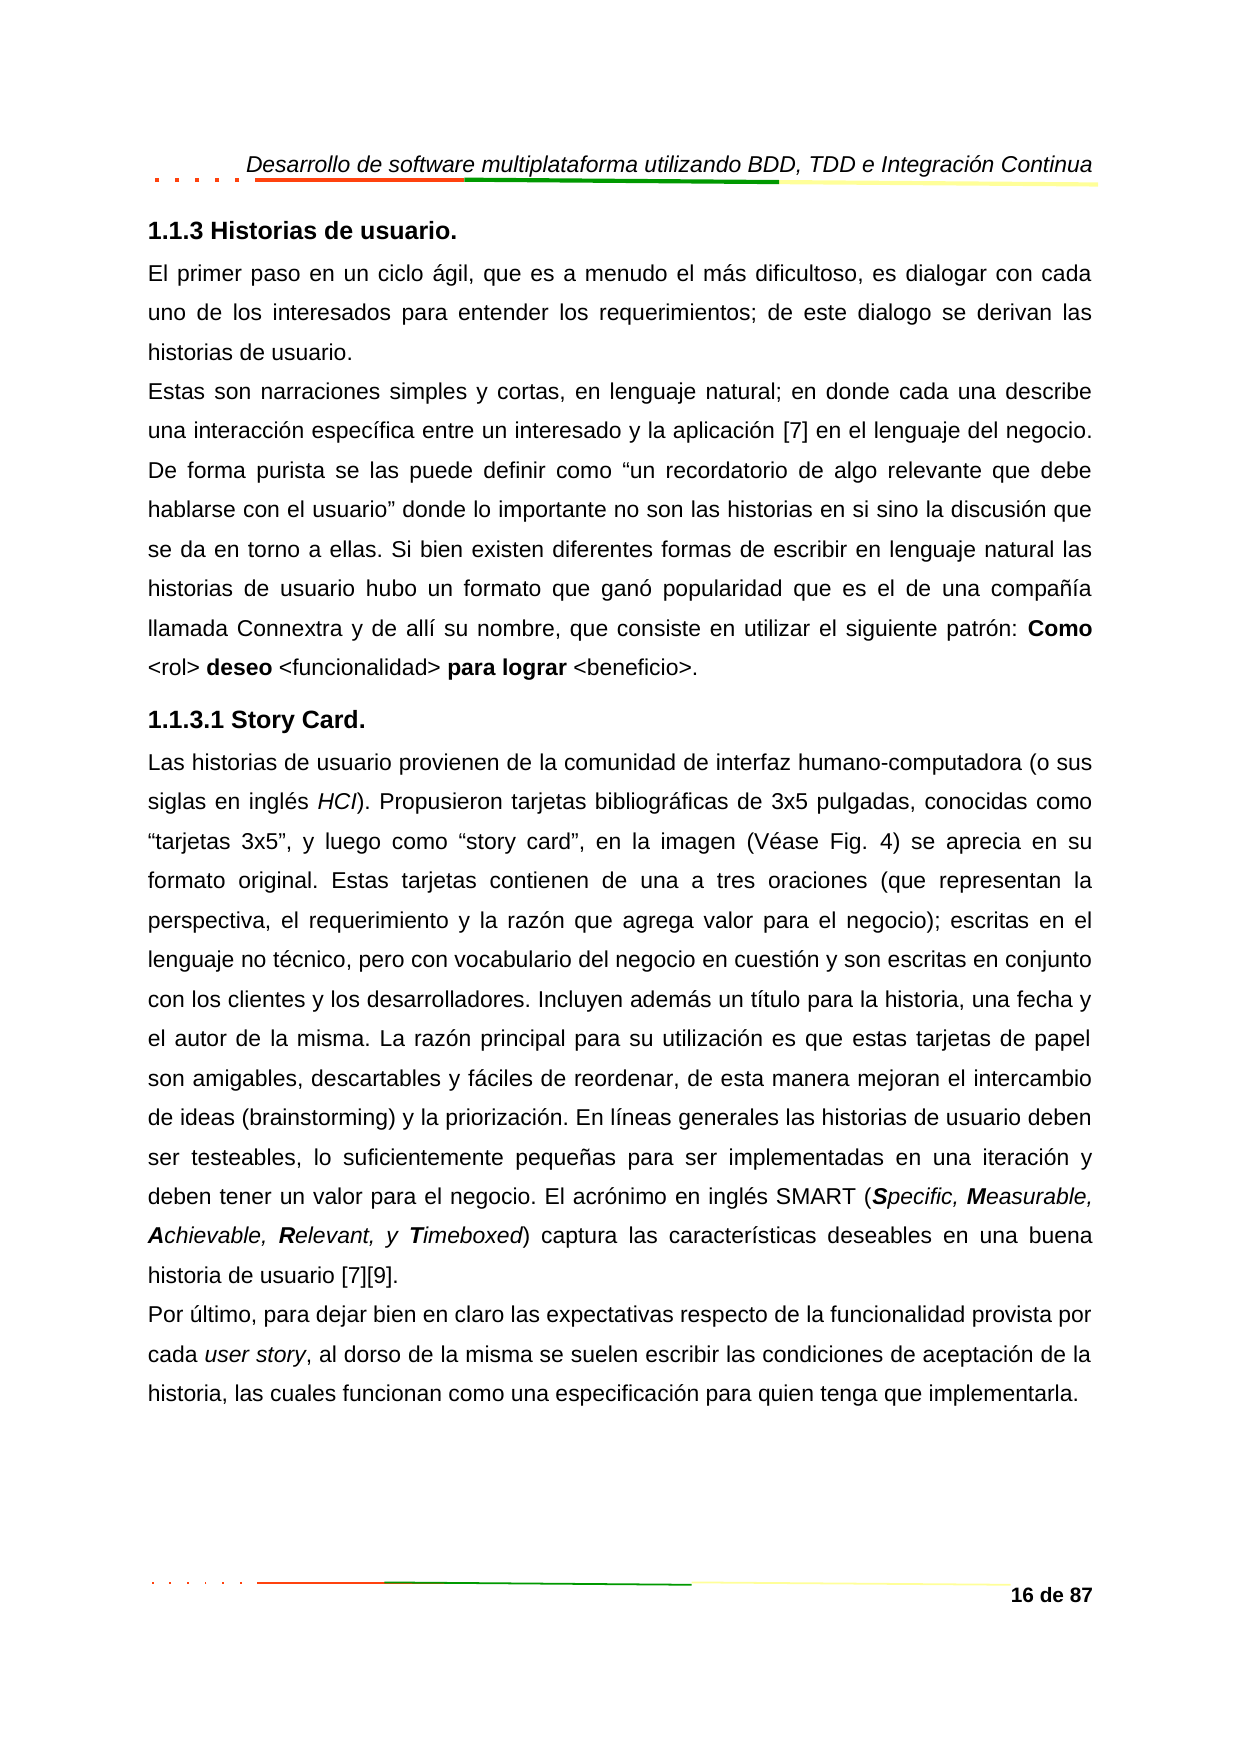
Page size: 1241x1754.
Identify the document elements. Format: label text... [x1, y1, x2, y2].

list 1.1.3 Historias de usuario. [148, 216, 1093, 245]
list El primer paso en un ciclo ágil, que es a menudo el más dificultoso, es dialogar con cada uno de los interesados para entender los requerimientos; de este dialogo se derivan las historias de usuario. [148, 259, 1093, 365]
text 1.1.3.1 Story Card. [148, 706, 1093, 734]
text Las historias de usuario provienen de la comunidad de interfaz humano-computadora (o sus siglas en inglés HCI). Propusieron tarjetas bibliográficas de 3x5 pulgadas, conocidas como “tarjetas 3x5”, y luego como “story card”, en la imagen (Véase Fig. 4) se aprecia en su formato original. Estas tarjetas contienen de una a tres oraciones (que representan la perspectiva, el requerimiento y la razón que agrega valor para el negocio); escritas en el lenguaje no técnico, pero con vocabulario del negocio en cuestión y son escritas en conjunto con los clientes y los desarrolladores. Incluyen además un título para la historia, una fecha y el autor de la misma. La razón principal para su utilización es que estas tarjetas de papel son amigables, descartables y fáciles de reordenar, de esta manera mejoran el intercambio de ideas (brainstorming) y la priorización. En líneas generales las historias de usuario deben ser testeables, lo suficientemente pequeñas para ser implementadas en una iteración y deben tener un valor para el negocio. El acrónimo en inglés SMART (Specific, Measurable, Achievable, Relevant, y Timeboxed) captura las características deseables en una buena historia de usuario [7][9]. [148, 749, 1093, 1288]
text Estas son narraciones simples y cortas, en lenguaje natural; en donde cada una describe una interacción específica entre un interesado y la aplicación [7] en el lenguaje del negocio. De forma purista se las puede definir como “un recordatorio de algo relevante que debe hablarse con el usuario” donde lo importante no son las historias en si sino la discusión que se da en torno a ellas. Si bien existen diferentes formas de escribir en lenguaje natural las historias de usuario hubo un formato que ganó popularidad que es el de una compañía llamada Connextra y de allí su nombre, que consiste en utilizar el siguiente patrón: Como <rol> deseo <funcionalidad> para lograr <beneficio>. [148, 378, 1093, 681]
text Por último, para dejar bien en claro las expectativas respecto de la funcionalidad provista por cada user story, al dorso de la misma se suelen escribir las condiciones de aceptación de la historia, las cuales funcionan como una especificación para quien tenga que implementarla. [148, 1301, 1093, 1407]
